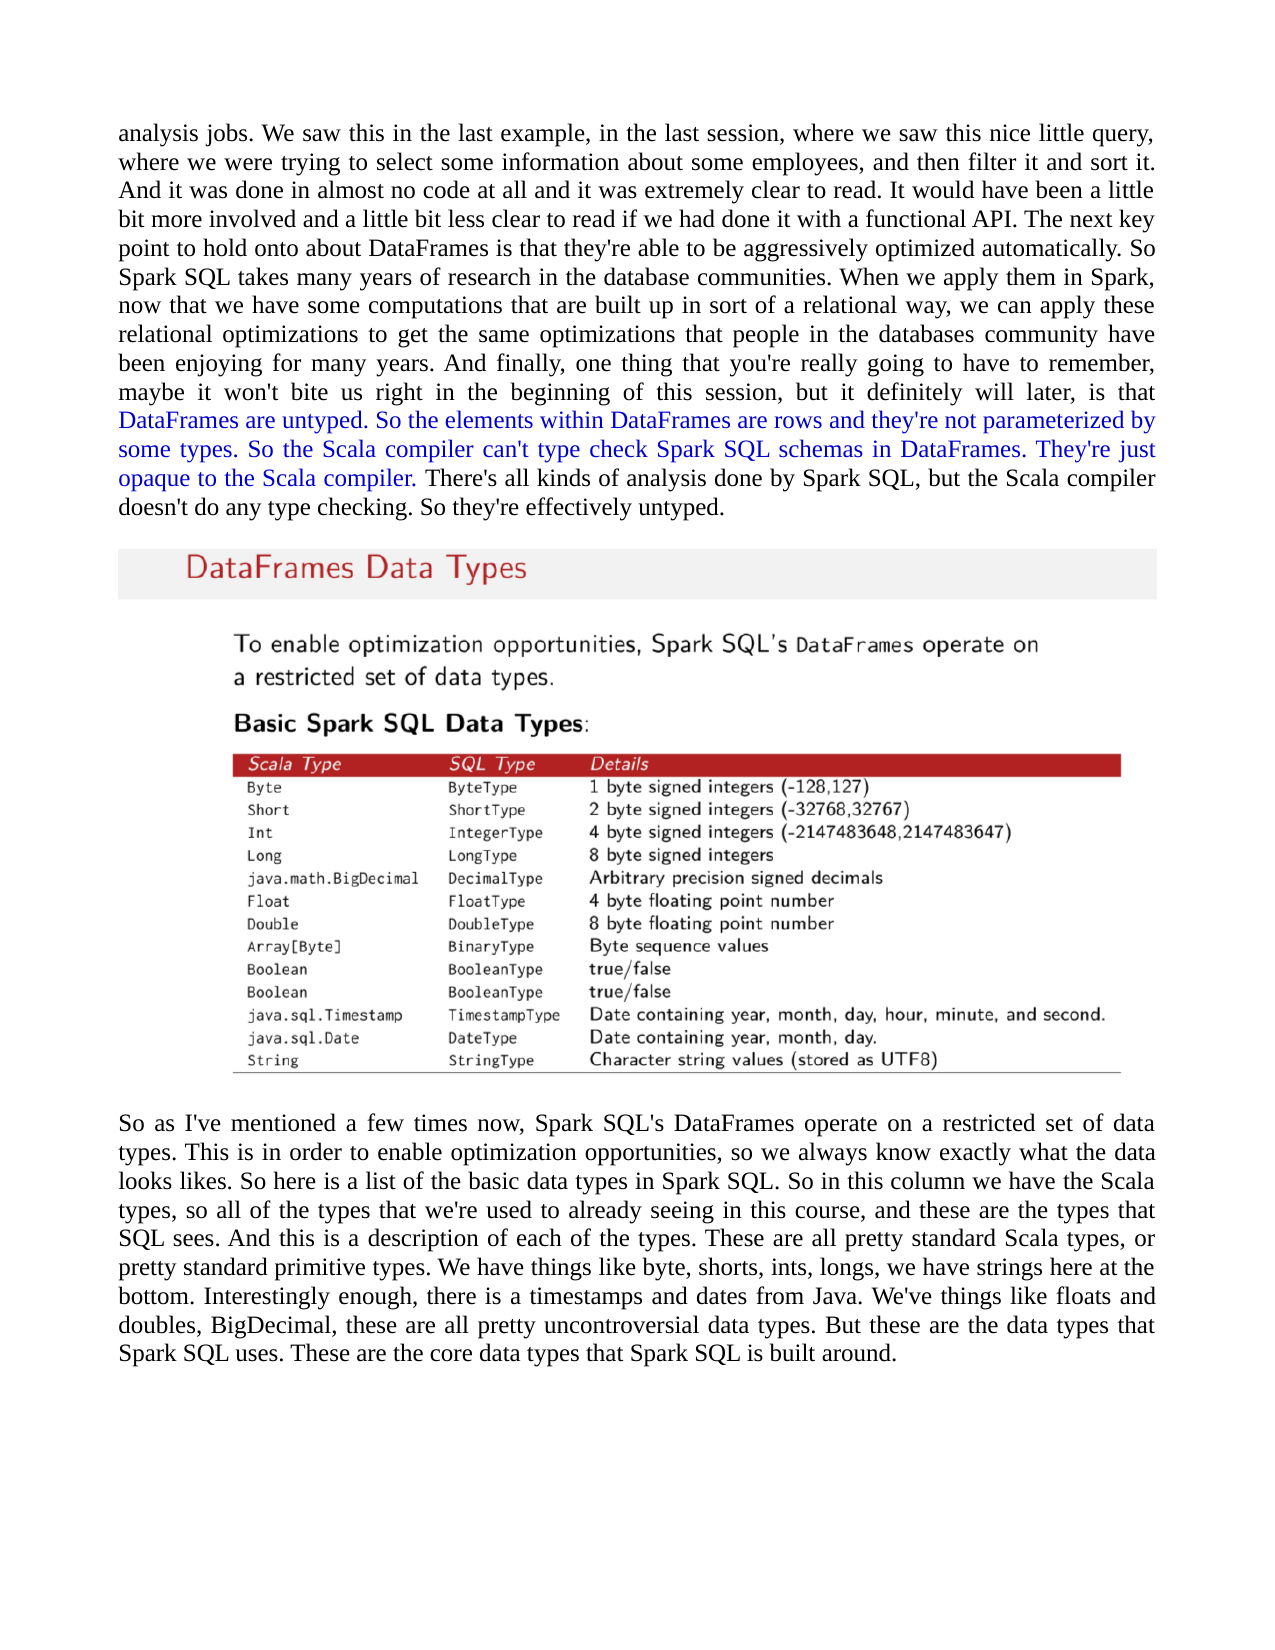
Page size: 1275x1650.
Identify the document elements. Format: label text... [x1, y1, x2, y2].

text So as I've mentioned a few times now, Spark SQL's DataFrames operate on a restricted set of data types. This is in order to enable optimization opportunities, so we always know exactly what the data looks likes. So here is a list of the basic data types in Spark SQL. So in this column we have the Scala types, so all of the types that we're used to already seeing in this course, and these are the types that SQL sees. And this is a description of each of the types. These are all pretty standard Scala types, or pretty standard primitive types. We have things like byte, shorts, ints, longs, we have strings here at the bottom. Interestingly enough, there is a timestamps and dates from Java. We've things like floats and doubles, BigDecimal, these are all pretty uncontroversial data types. But these are the data types that Spark SQL uses. These are the core data types that Spark SQL is built around. [118, 1108, 1157, 1367]
picture [118, 549, 1157, 1080]
text analysis jobs. We saw this in the last example, in the last session, where we saw this nice little query, where we were trying to select some information about some employees, and then filter it and sort it. And it was done in almost no code at all and it was extremely clear to read. It would have been a little bit more involved and a little bit less clear to read if we had done it with a functional API. The next key point to hold onto about DataFrames is that they're able to be aggressively optimized automatically. So Spark SQL takes many years of research in the database communities. When we apply them in Spark, now that we have some computations that are built up in sort of a relational way, we can apply these relational optimizations to get the same optimizations that people in the databases community have been enjoying for many years. And finally, one thing that you're really going to have to remember, maybe it won't bite us right in the beginning of this session, but it definitely will later, is that DataFrames are untyped. So the elements within DataFrames are rows and they're not parameterized by some types. So the Scala compiler can't type check Spark SQL schemas in DataFrames. They're just opaque to the Scala compiler. There's all kinds of analysis done by Spark SQL, but the Scala compiler doesn't do any type checking. So they're effectively untyped. [118, 118, 1157, 521]
